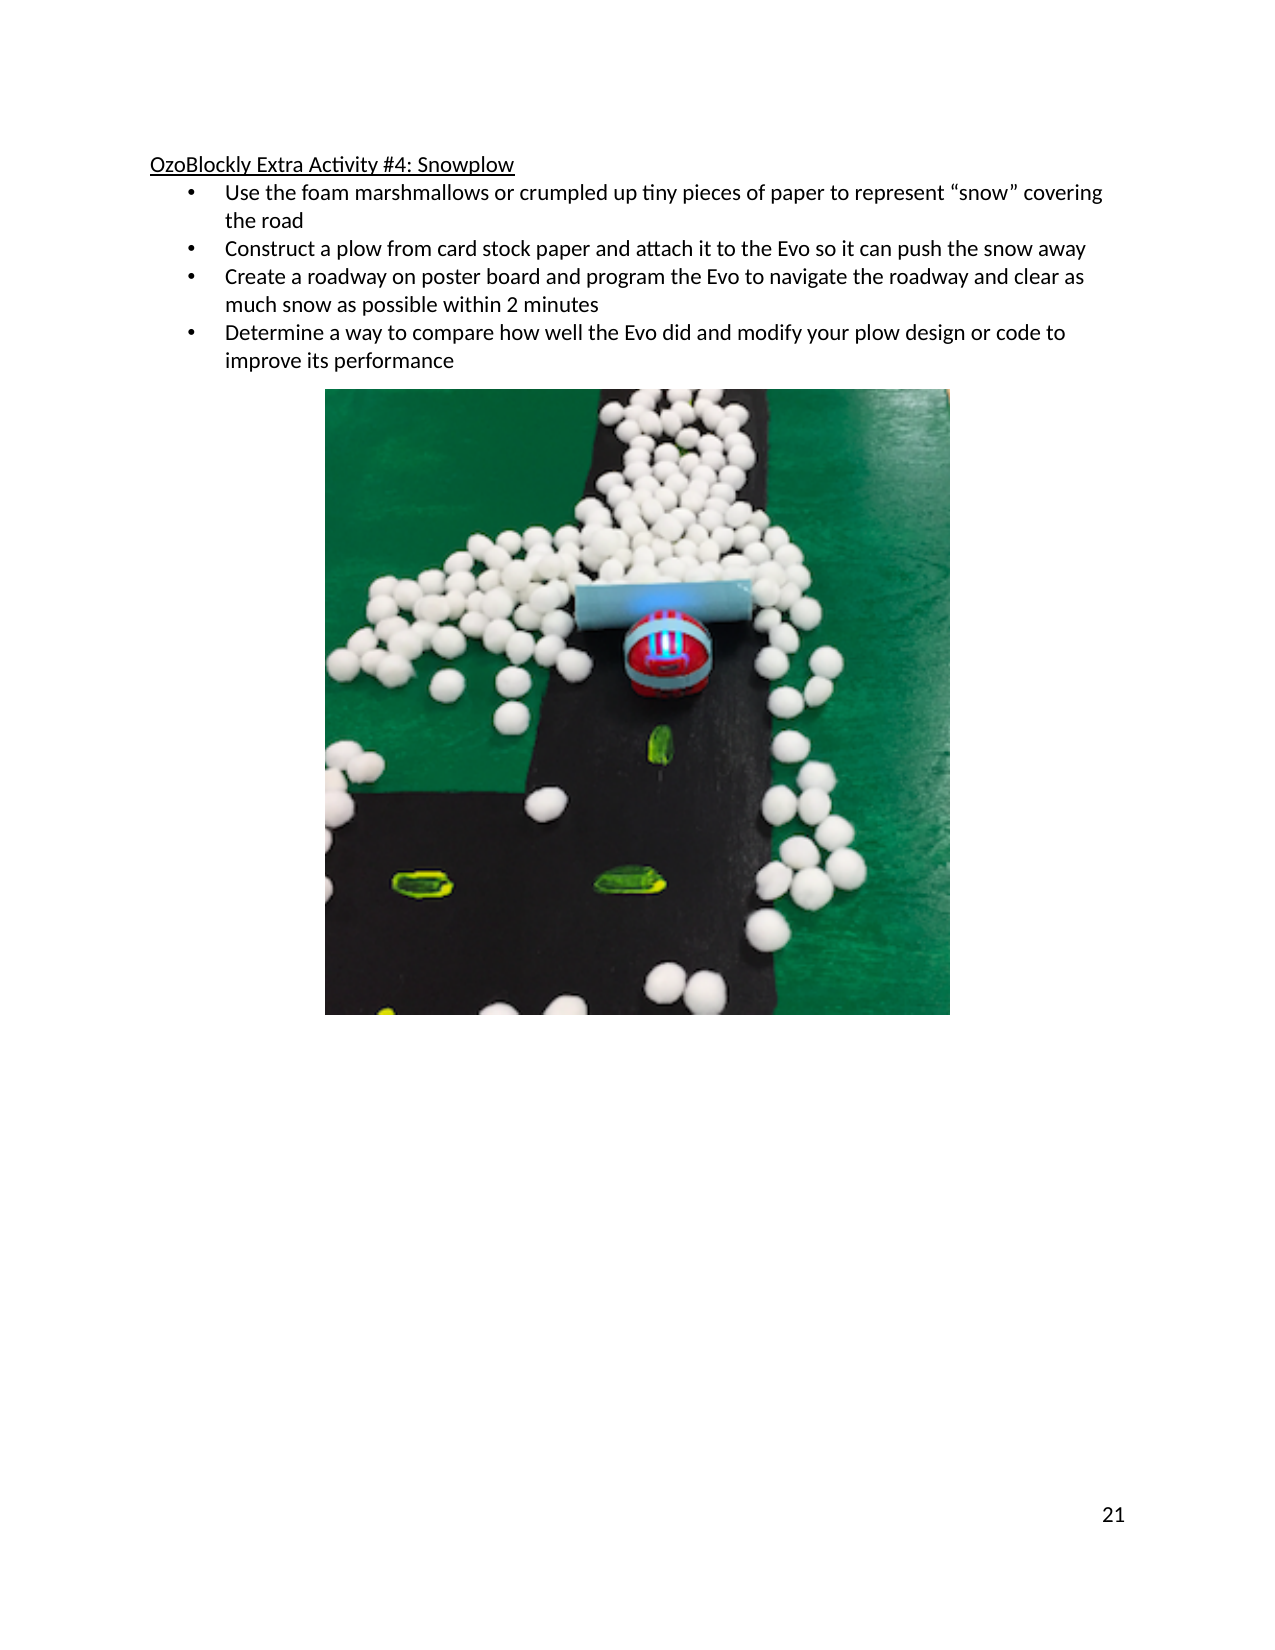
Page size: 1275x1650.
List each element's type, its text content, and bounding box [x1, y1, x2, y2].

subtitle OzoBlockly Extra Activity #4: Snowplow [150, 150, 1125, 178]
list Create a roadway on poster board and program the Evo to navigate the roadway and clear as much snow as possible within 2 minutes [187, 262, 1125, 318]
list Determine a way to compare how well the Evo did and modify your plow design or code to improve its performance [187, 318, 1125, 374]
list Use the foam marshmallows or crumpled up tiny pieces of paper to represent “snow” covering the road [187, 178, 1125, 234]
list Construct a plow from card stock paper and attach it to the Evo so it can push the snow away [187, 234, 1125, 262]
picture [325, 389, 950, 1015]
